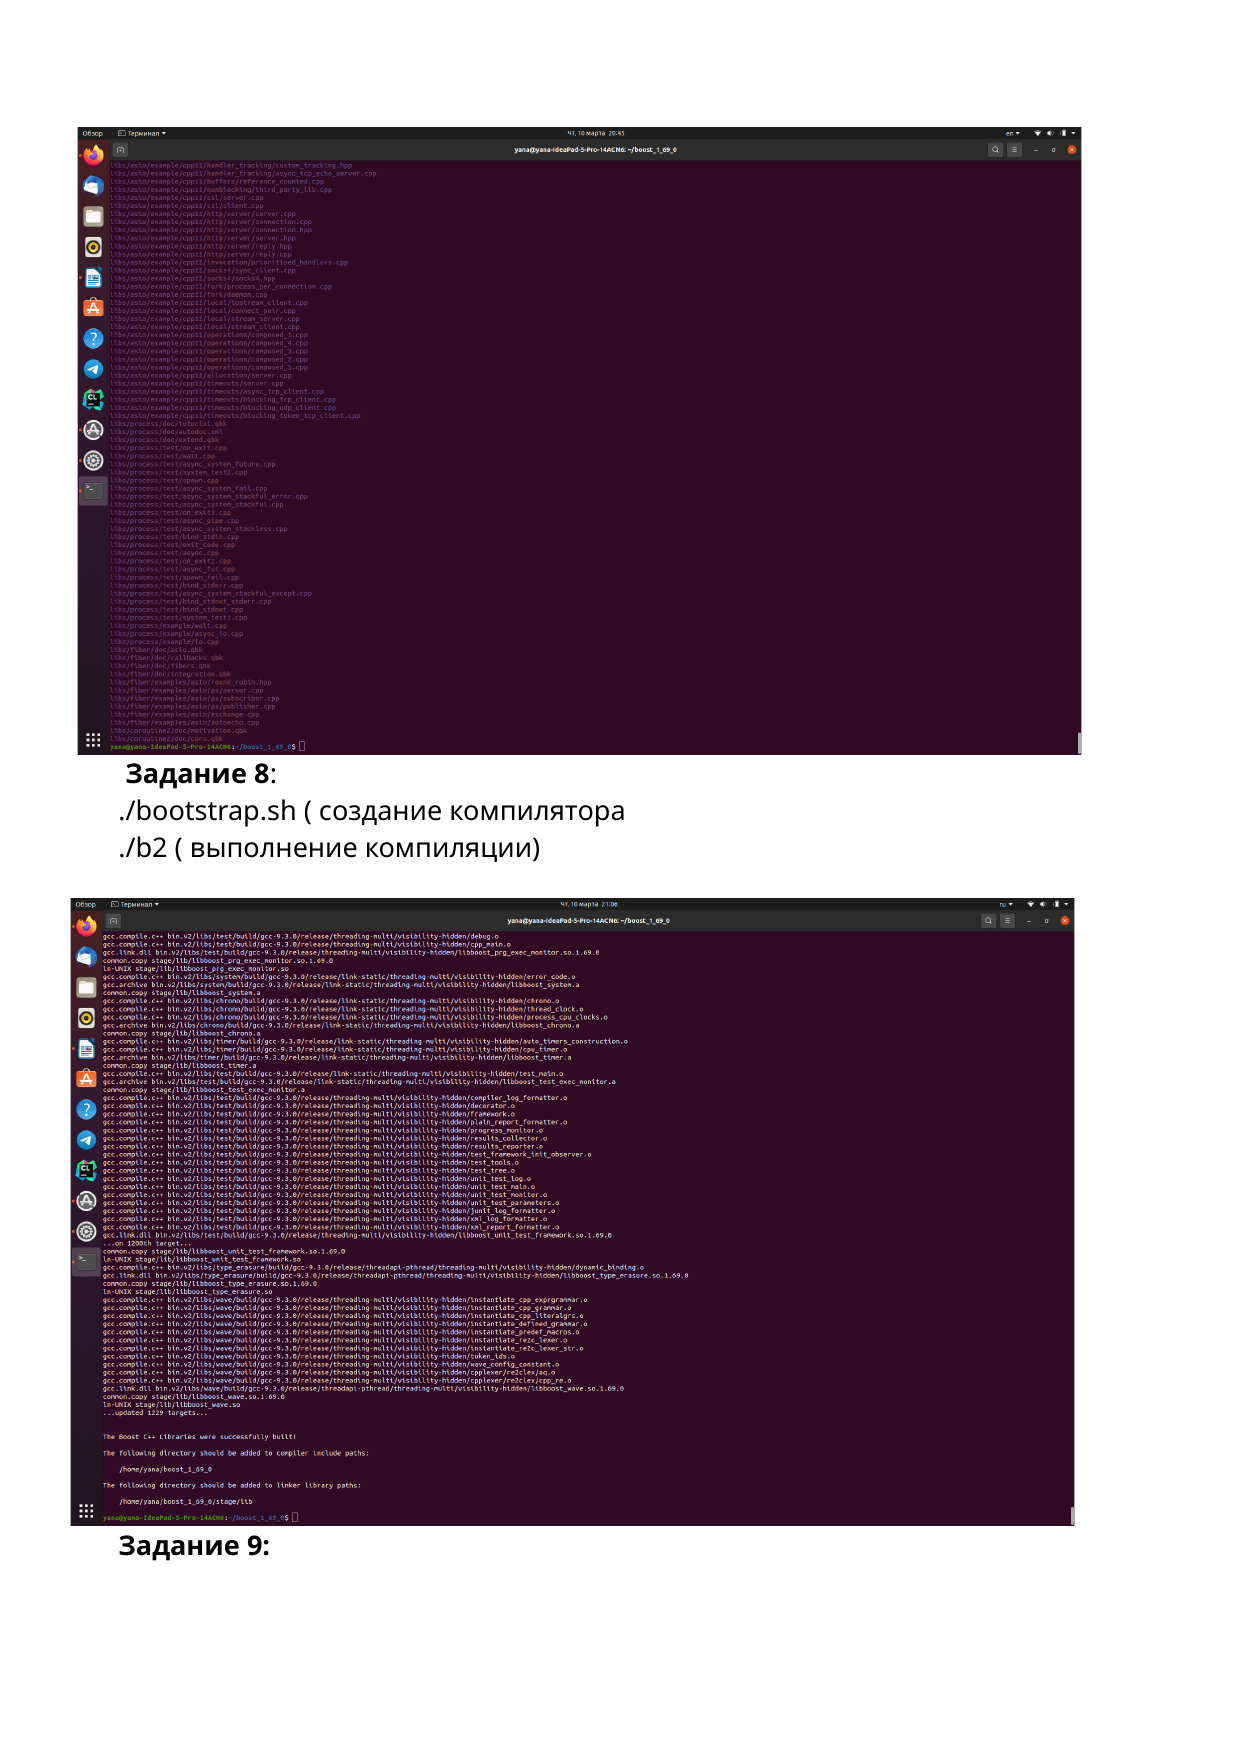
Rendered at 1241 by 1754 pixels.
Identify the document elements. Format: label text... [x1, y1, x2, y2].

text ./bootstrap.sh ( создание компилятора [118, 792, 1122, 829]
text ./b2 ( выполнение компиляции) [118, 829, 1122, 866]
picture [77, 127, 1082, 755]
text Задание 8: [118, 118, 1122, 792]
picture [70, 898, 1075, 1526]
text Задание 9: [118, 866, 1122, 1563]
